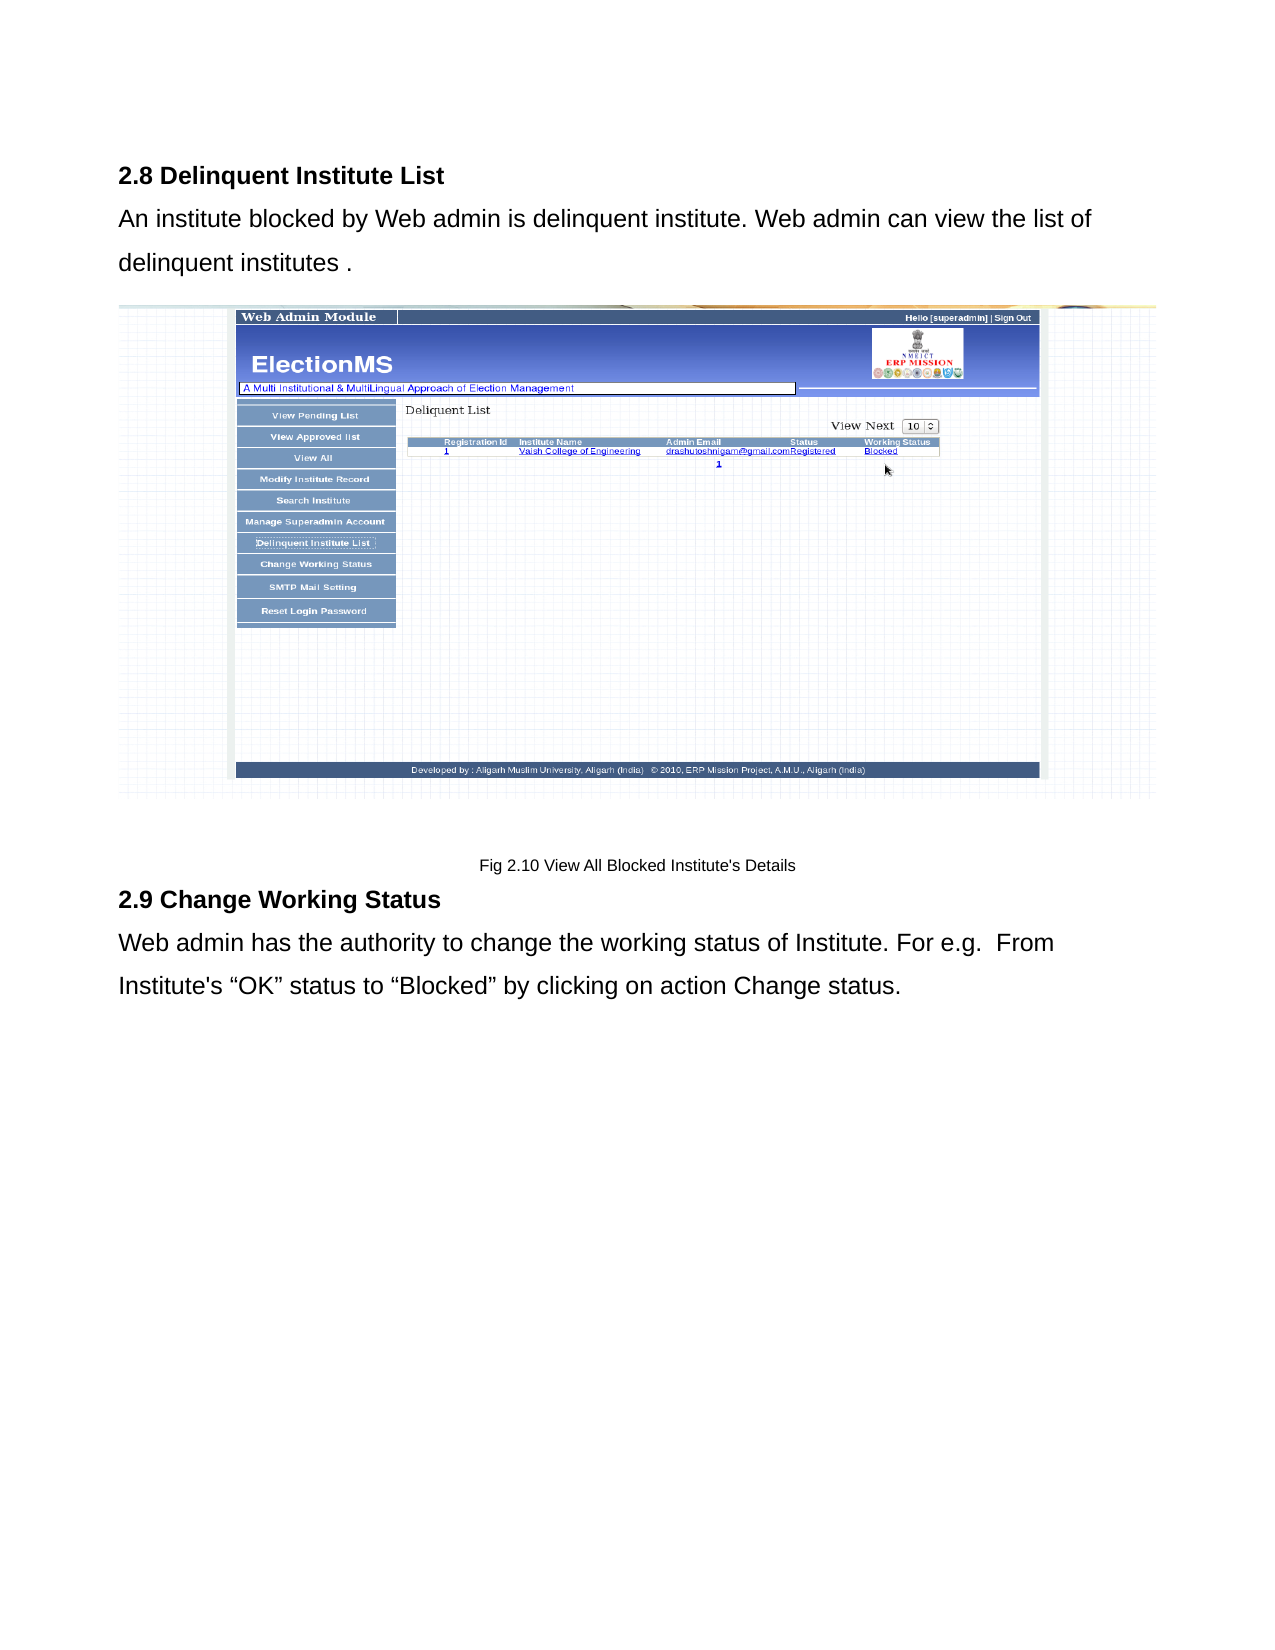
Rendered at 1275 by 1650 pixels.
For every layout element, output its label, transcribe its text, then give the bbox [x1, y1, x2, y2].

picture [118, 305, 1157, 799]
text An institute blocked by Web admin is delinquent institute. Web admin can view the list of delinquent institutes . [118, 204, 1157, 276]
text 2.9 Change Working Status [118, 885, 1157, 914]
text Web admin has the authority to change the working status of Institute. For e.g. From Institute's “OK” status to “Blocked” by clicking on action Change status. [118, 928, 1157, 1000]
text Fig 2.10 View All Blocked Institute's Details [118, 856, 1157, 875]
text 2.8 Delinquent Institute List [118, 161, 1157, 190]
